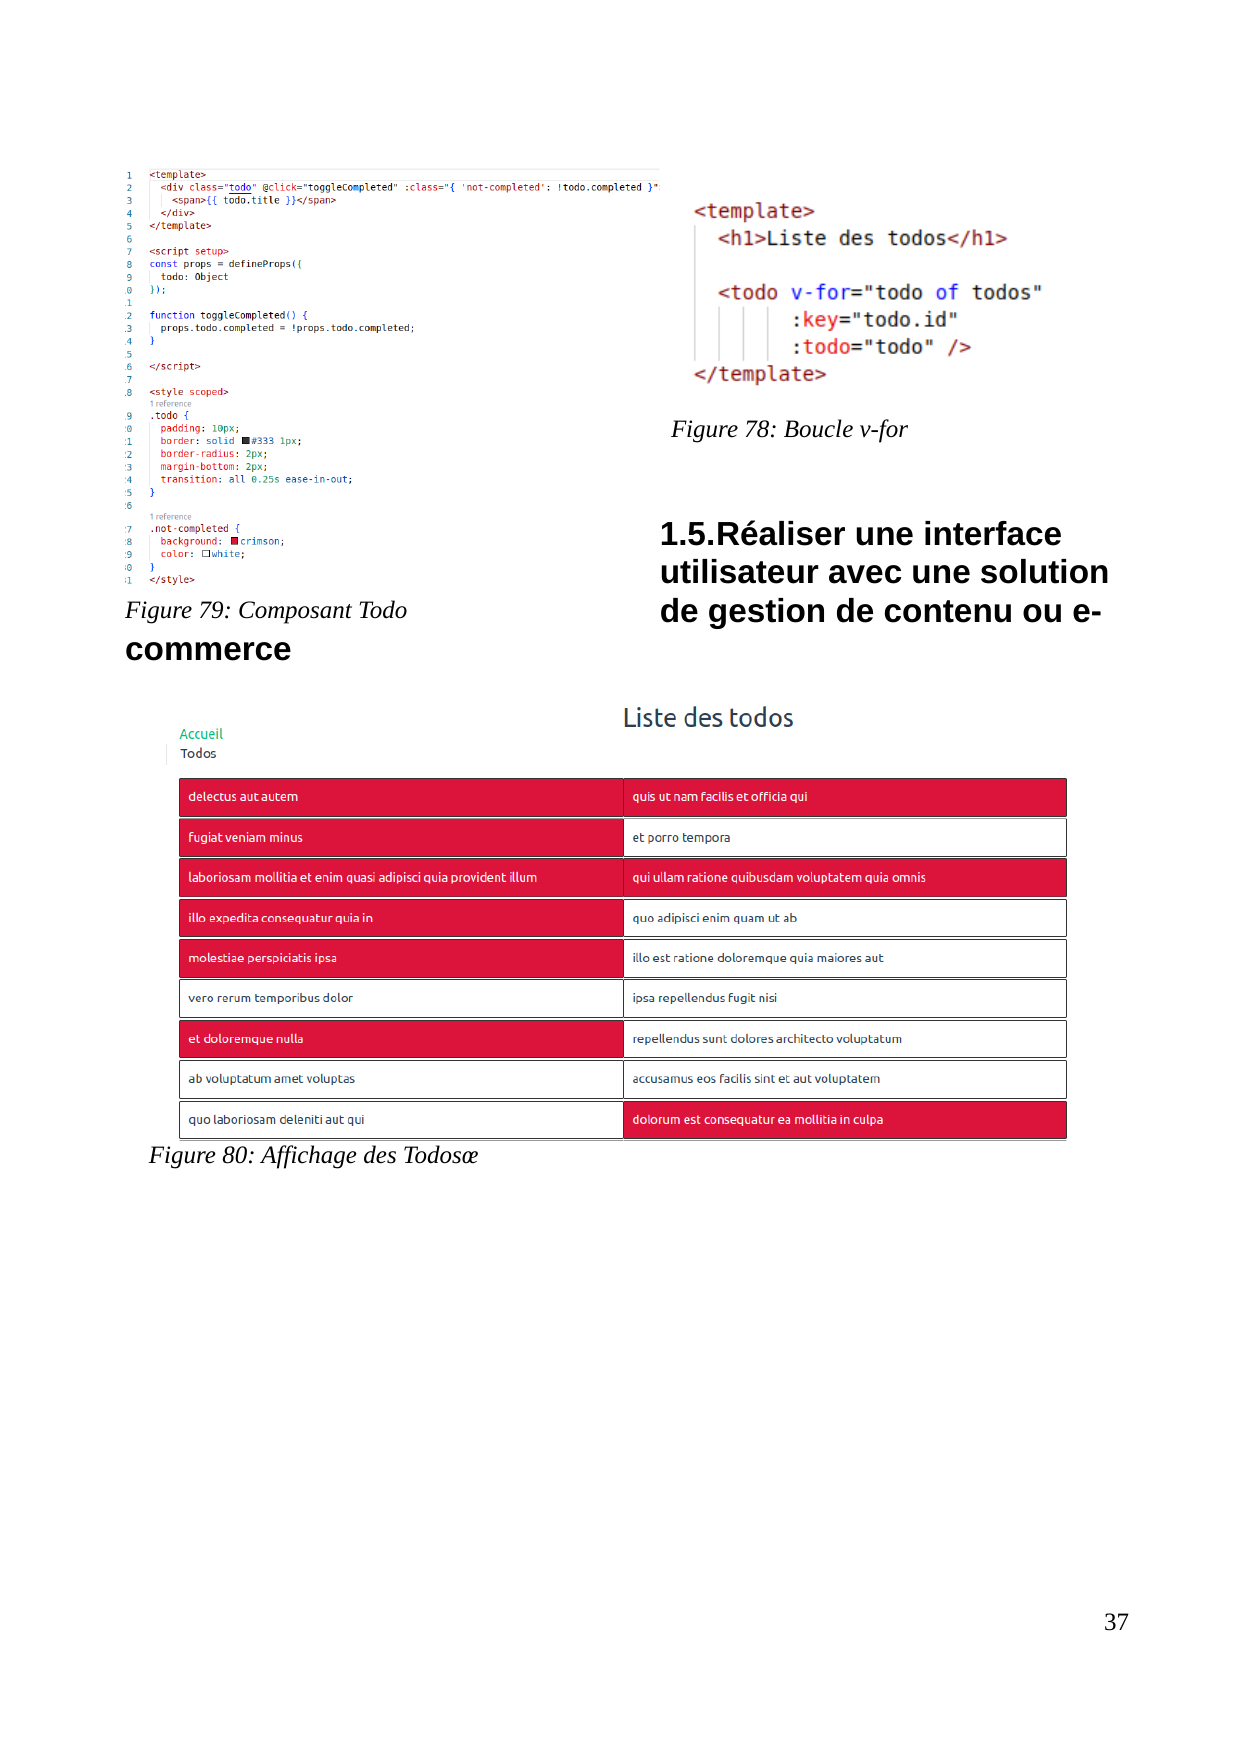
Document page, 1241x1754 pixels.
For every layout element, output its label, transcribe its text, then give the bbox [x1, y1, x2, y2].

picture [670, 171, 1106, 414]
text Figure 78: Boucle v-for [671, 414, 1106, 442]
picture [125, 167, 660, 596]
text Figure 79: Composant Todo [125, 596, 659, 624]
subtitle Réaliser une interface utilisateur avec une solution de gestion de contenu ou e-commerce [125, 514, 1123, 667]
picture [148, 704, 1100, 1141]
text Figure 80: Affichage des Todosœ [149, 1141, 1099, 1169]
